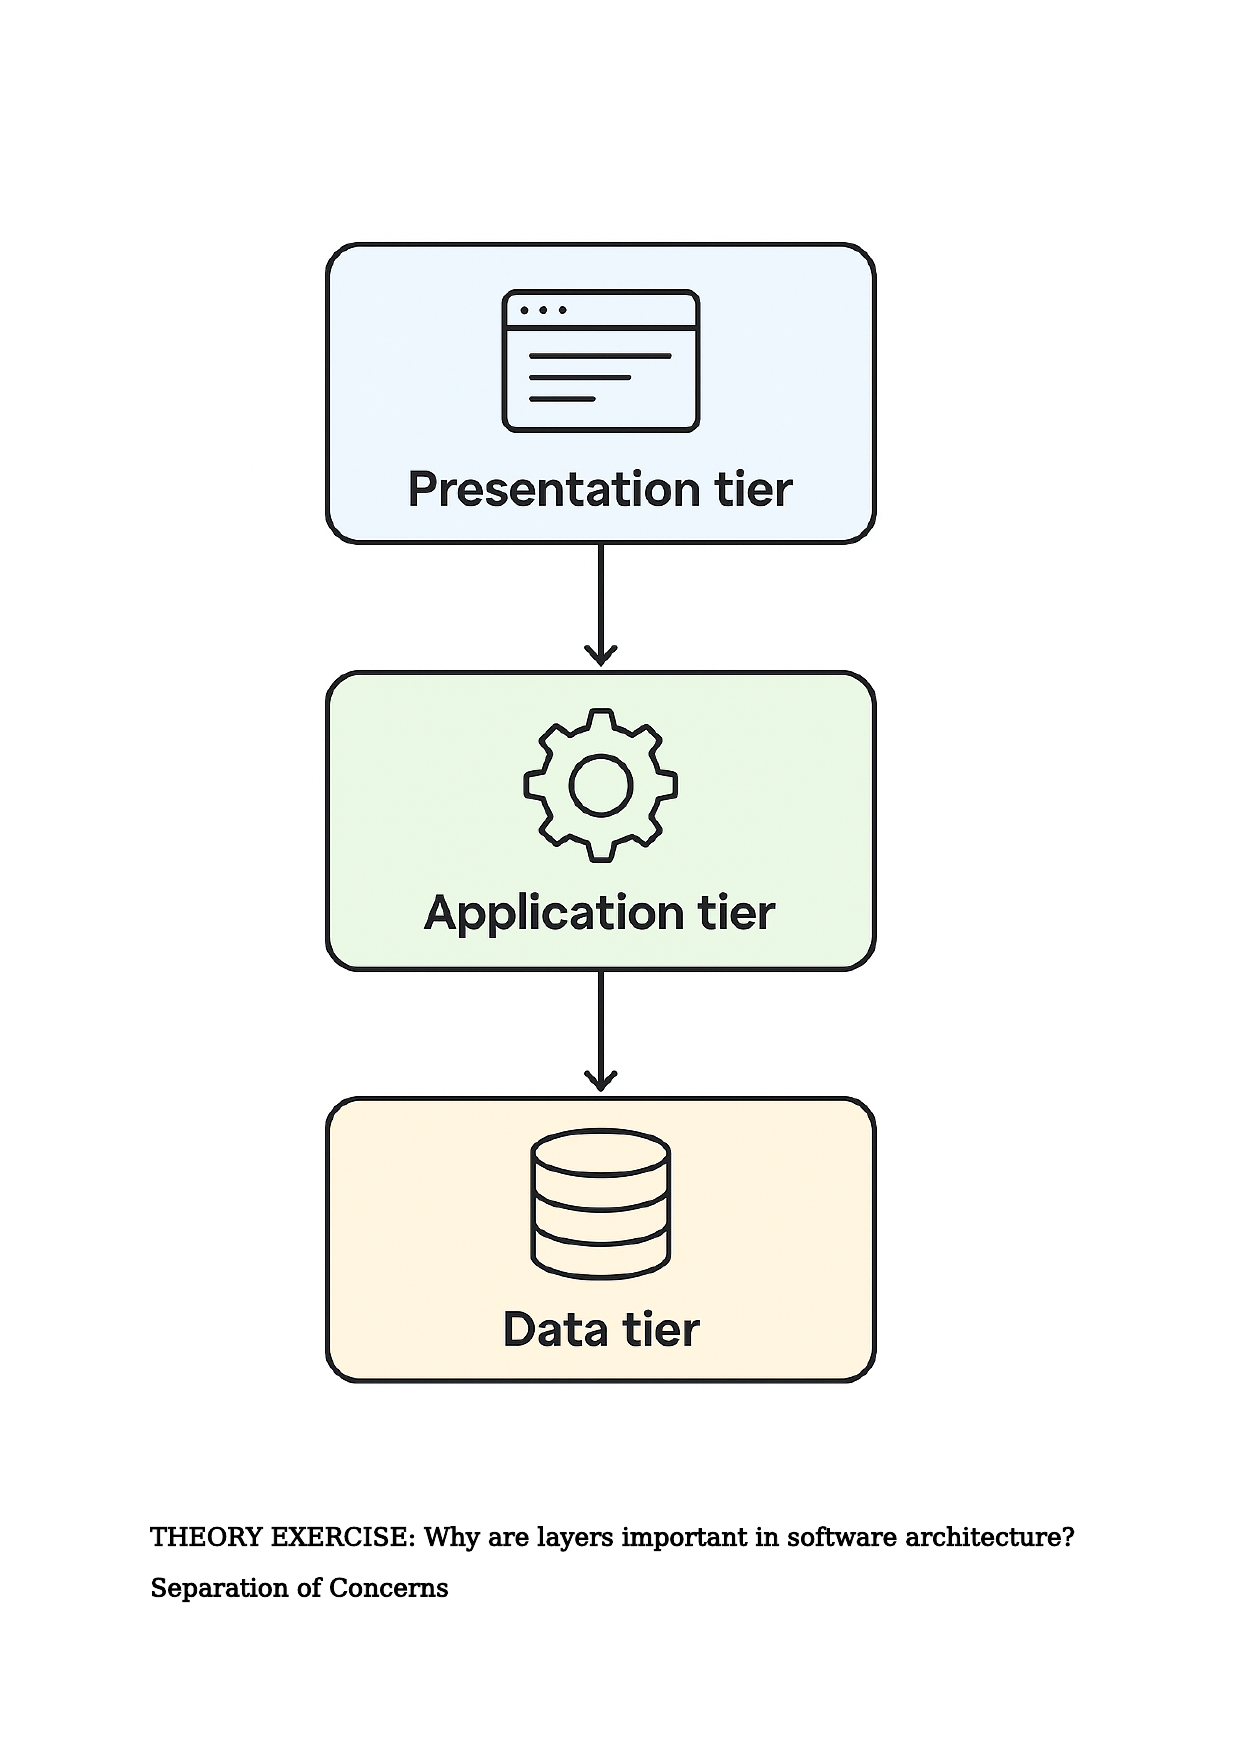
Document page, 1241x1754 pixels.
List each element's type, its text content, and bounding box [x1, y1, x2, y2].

text Separation of Concerns [150, 1572, 1090, 1602]
text THEORY EXERCISE: Why are layers important in software architecture? [150, 1521, 1090, 1551]
